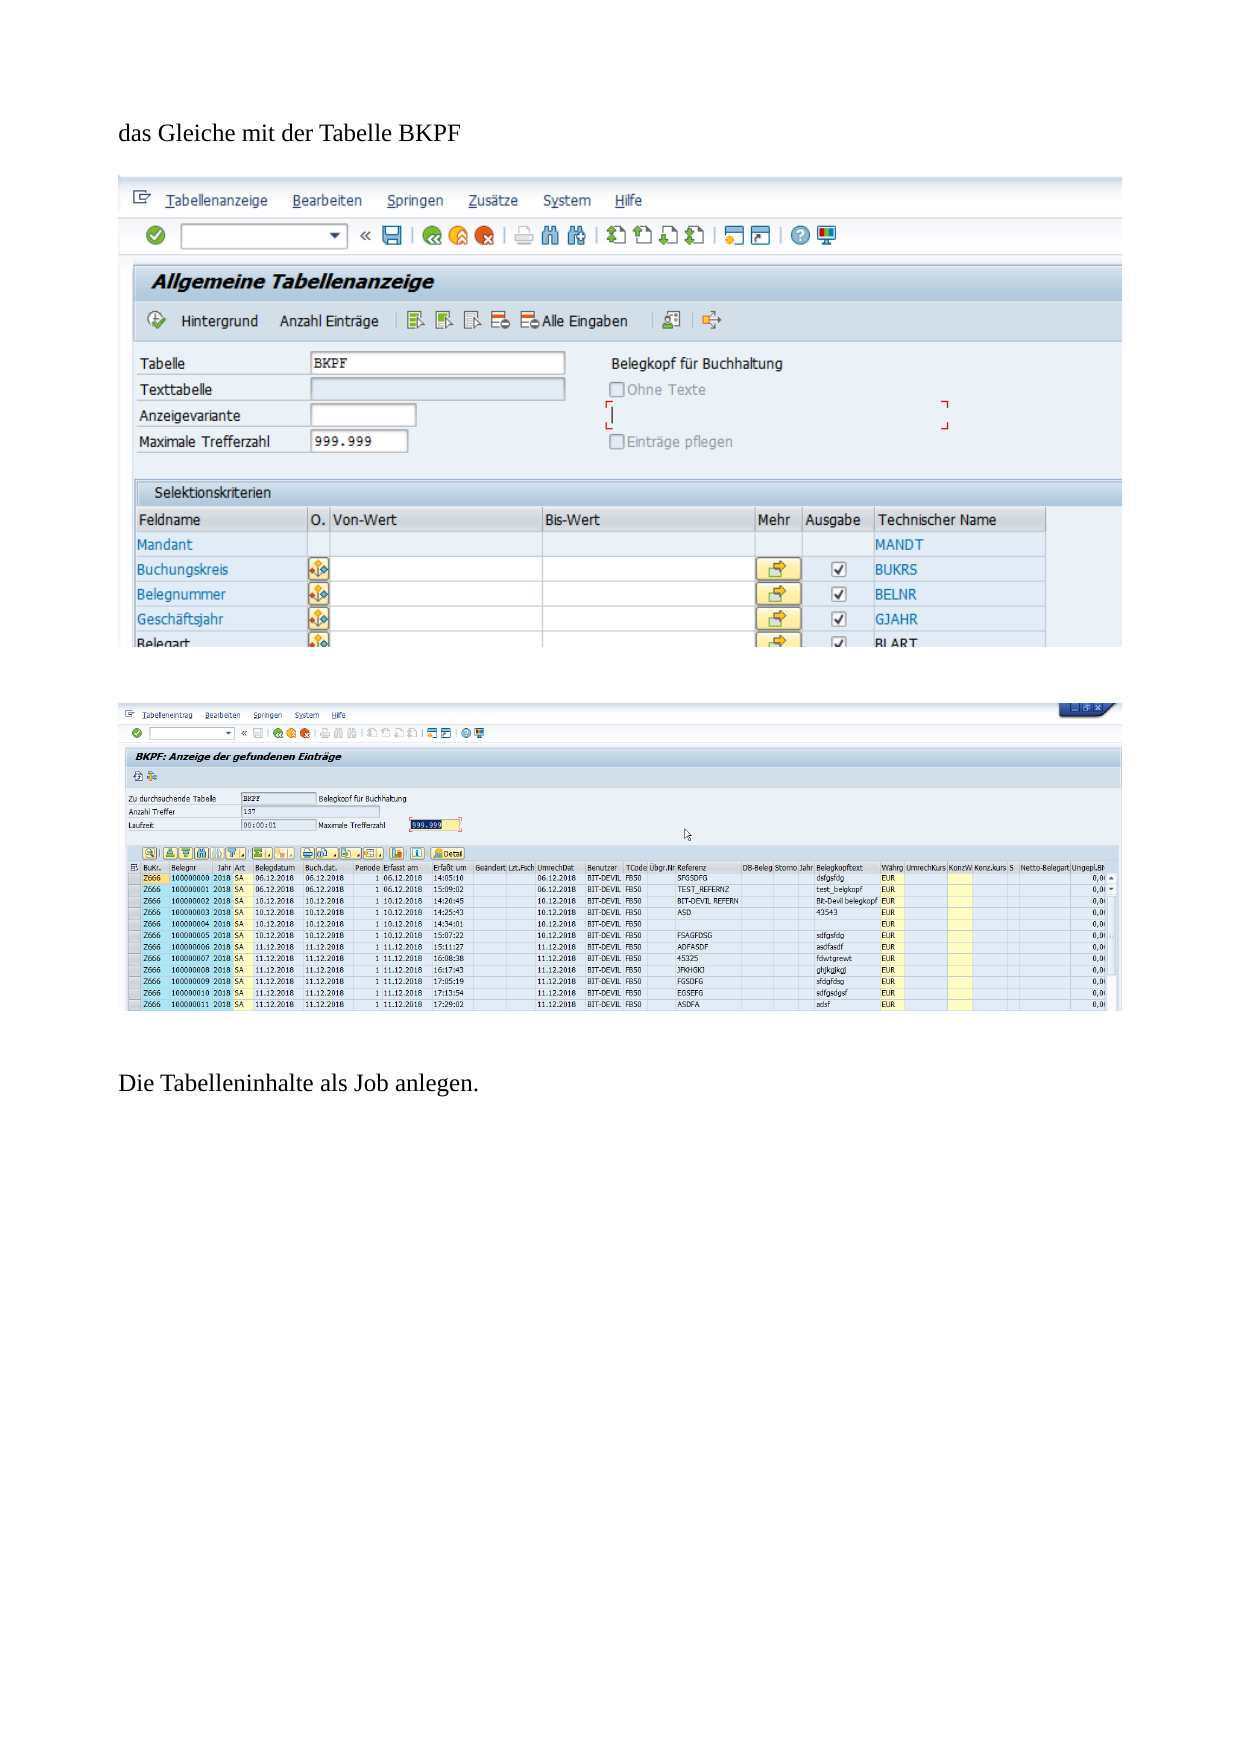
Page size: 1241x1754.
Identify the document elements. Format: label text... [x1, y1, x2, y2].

text das Gleiche mit der Tabelle BKPF [118, 118, 1122, 147]
picture [118, 175, 1123, 647]
picture [118, 703, 1123, 1011]
text Die Tabelleninhalte als Job anlegen. [118, 1068, 1122, 1096]
